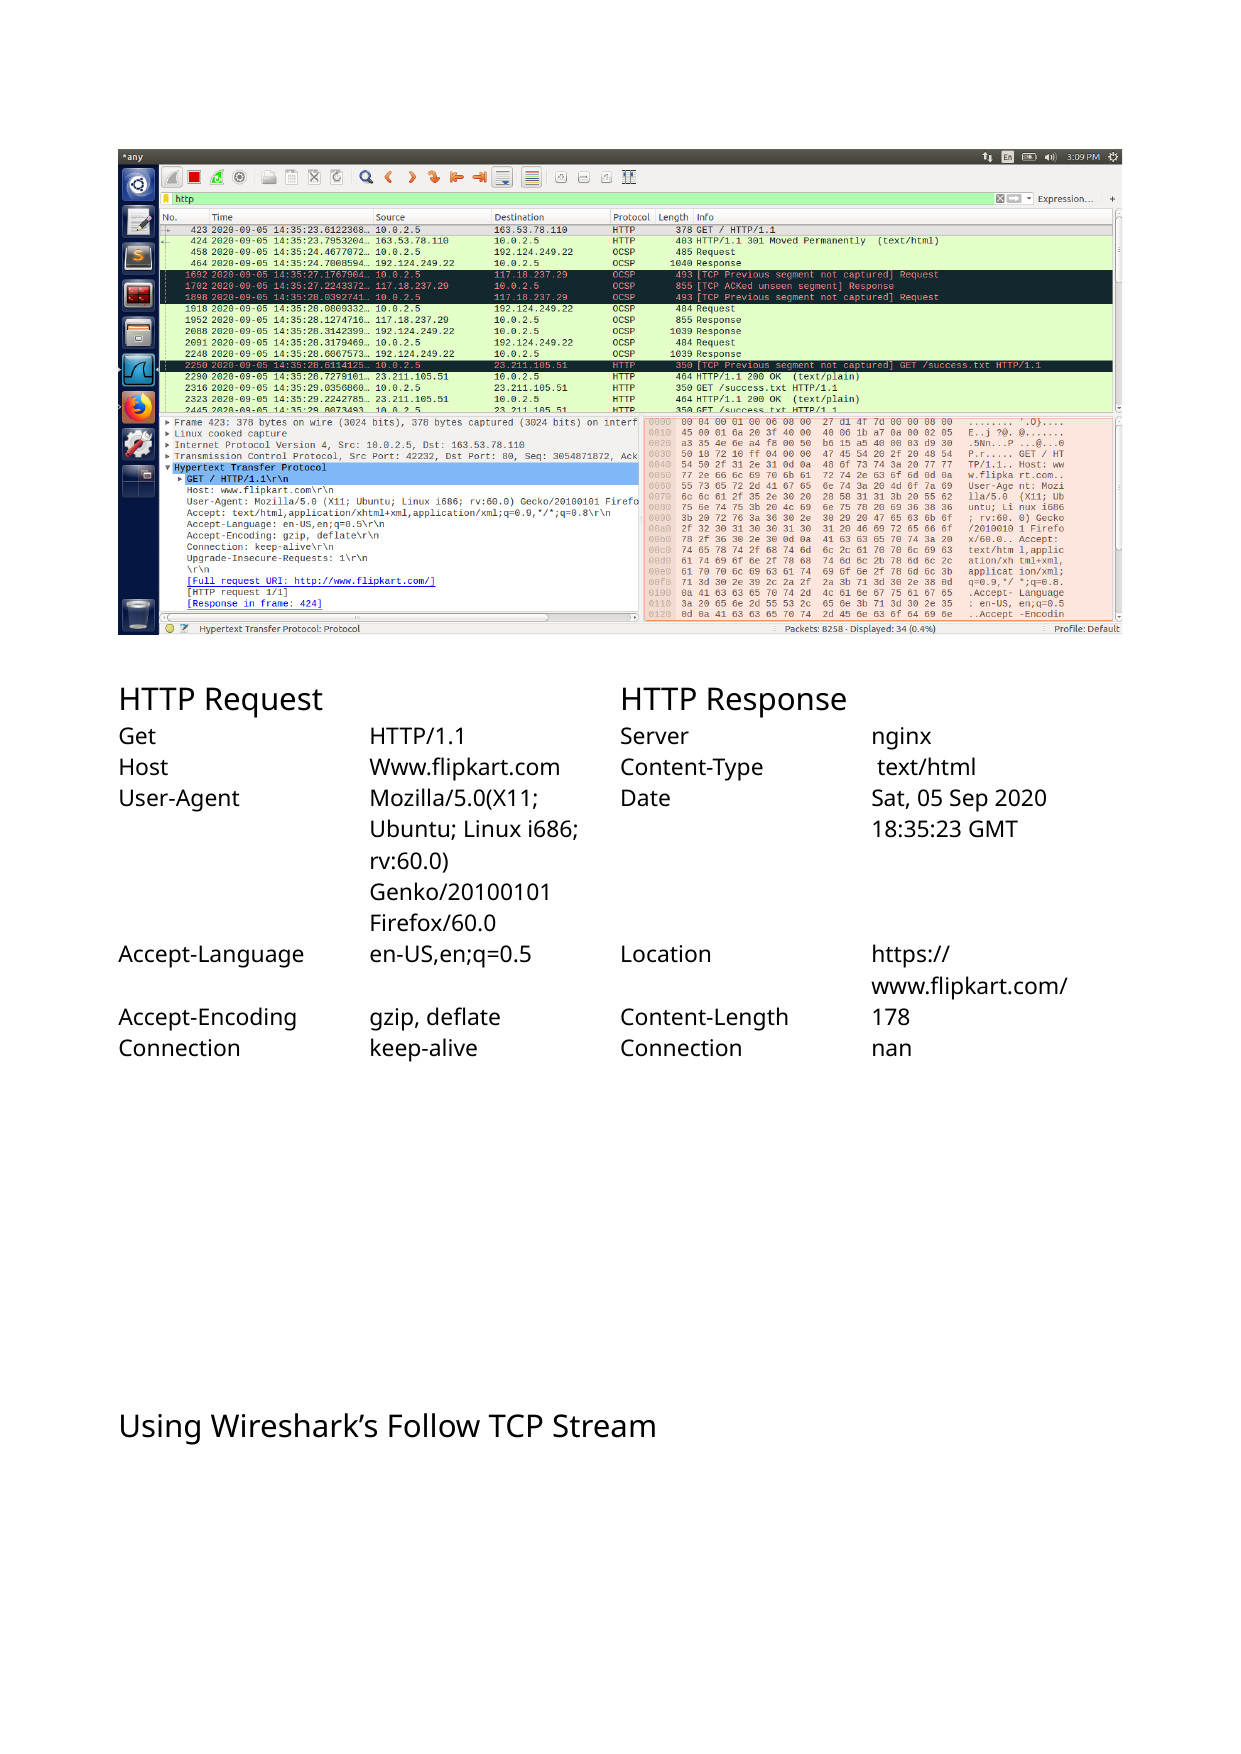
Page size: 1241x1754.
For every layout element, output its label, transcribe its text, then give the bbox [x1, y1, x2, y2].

table_cell Content-Type [620, 751, 871, 782]
table_header [871, 677, 1122, 719]
picture [118, 149, 1123, 635]
table_cell keep-alive [369, 1032, 620, 1063]
table_cell Accept-Language [118, 938, 369, 1001]
table_cell User-Agent [118, 782, 369, 938]
table_cell 178 [871, 1001, 1122, 1032]
table_cell en-US,en;q=0.5 [369, 938, 620, 1001]
table_header HTTP Response [620, 677, 871, 719]
table_cell Get [118, 720, 369, 751]
table_cell Accept-Encoding [118, 1001, 369, 1032]
table_cell Content-Length [620, 1001, 871, 1032]
table_cell https://www.flipkart.com/ [871, 938, 1122, 1001]
table_cell text/html [871, 751, 1122, 782]
table_header HTTP Request [118, 677, 369, 719]
table_cell gzip, deflate [369, 1001, 620, 1032]
text Using Wireshark’s Follow TCP Stream [118, 1404, 1122, 1447]
table_cell Server [620, 720, 871, 751]
table_cell Host [118, 751, 369, 782]
table_cell nginx [871, 720, 1122, 751]
table_cell Sat, 05 Sep 2020 18:35:23 GMT [871, 782, 1122, 938]
table_cell Mozilla/5.0(X11; Ubuntu; Linux i686; rv:60.0) Genko/20100101 Firefox/60.0 [369, 782, 620, 938]
table_cell Connection [118, 1032, 369, 1063]
table_cell Www.flipkart.com [369, 751, 620, 782]
table_cell Date [620, 782, 871, 938]
table_cell Location [620, 938, 871, 1001]
table_cell Connection [620, 1032, 871, 1063]
table_cell nan [871, 1032, 1122, 1063]
table_cell HTTP/1.1 [369, 720, 620, 751]
table_header [369, 677, 620, 719]
